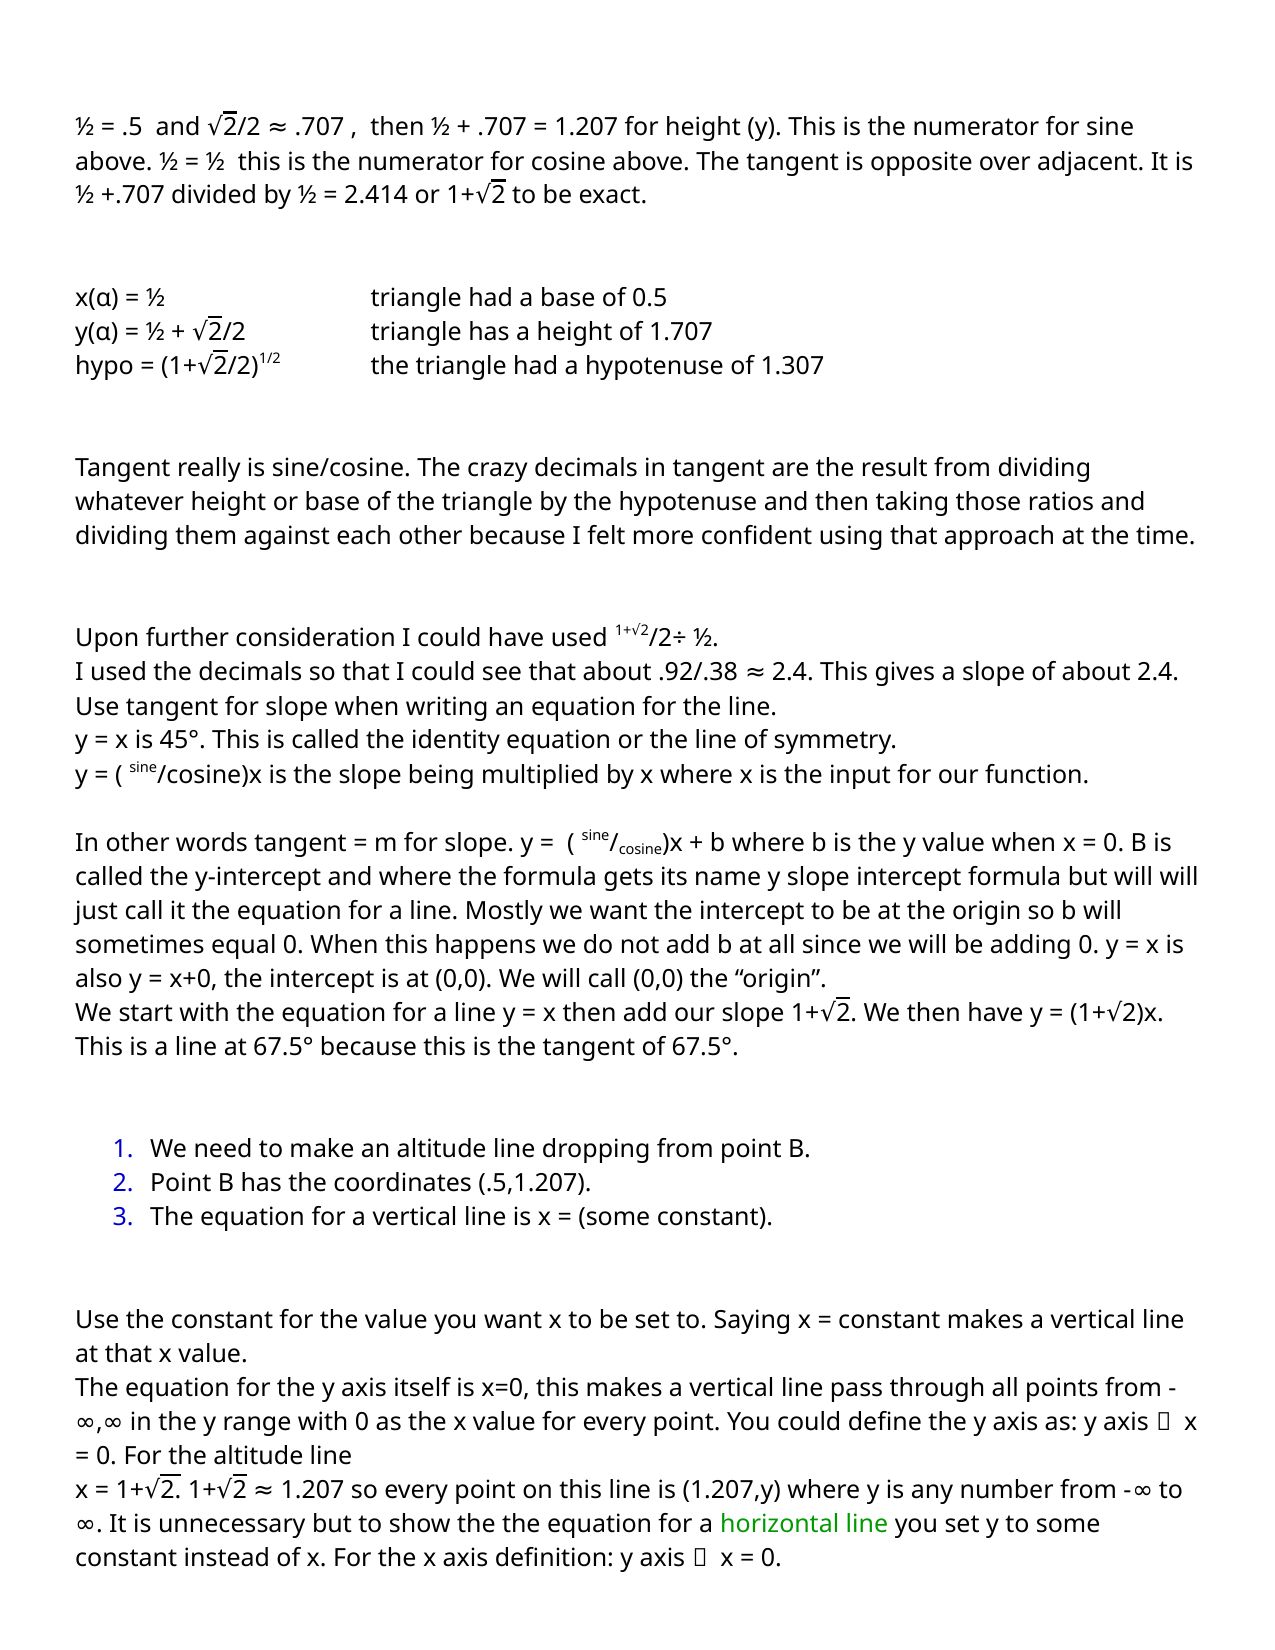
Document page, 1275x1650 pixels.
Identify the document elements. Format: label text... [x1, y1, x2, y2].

text Tangent really is sine/cosine. The crazy decimals in tangent are the result from dividing whatever height or base of the triangle by the hypotenuse and then taking those ratios and dividing them against each other because I felt more confident using that approach at the time. [75, 450, 1200, 552]
text x = 1+√2. 1+√2 ≈ 1.207 so every point on this line is (1.207,y) where y is any number from -∞ to ∞. It is unnecessary but to show the the equation for a horizontal line you set y to some constant instead of x. For the x axis definition: y axis  x = 0. [75, 1472, 1200, 1574]
text x(α) = ½ triangle had a base of 0.5 [75, 279, 1200, 313]
list Point B has the coordinates (.5,1.207). [112, 1165, 1200, 1199]
text Use the constant for the value you want x to be set to. Saying x = constant makes a vertical line at that x value. [75, 1301, 1200, 1369]
list We need to make an altitude line dropping from point B. [112, 1131, 1200, 1165]
text y = x is 45°. This is called the identity equation or the line of symmetry. [75, 722, 1200, 756]
text y = ( sine/cosine)x is the slope being multiplied by x where x is the input for our function. [75, 756, 1200, 790]
text Use tangent for slope when writing an equation for the line. [75, 688, 1200, 722]
text y(α) = ½ + √2/2 triangle has a height of 1.707 [75, 313, 1200, 347]
text In other words tangent = m for slope. y = ( sine/cosine)x + b where b is the y value when x = 0. B is called the y-intercept and where the formula gets its name y slope intercept formula but will will just call it the equation for a line. Mostly we want the intercept to be at the origin so b will sometimes equal 0. When this happens we do not add b at all since we will be adding 0. y = x is also y = x+0, the intercept is at (0,0). We will call (0,0) the “origin”. [75, 824, 1200, 995]
list The equation for a vertical line is x = (some constant). [112, 1199, 1200, 1233]
text Upon further consideration I could have used 1+√2/2÷ ½. [75, 620, 1200, 654]
text I used the decimals so that I could see that about .92/.38 ≈ 2.4. This gives a slope of about 2.4. [75, 654, 1200, 688]
text The equation for the y axis itself is x=0, this makes a vertical line pass through all points from -∞,∞ in the y range with 0 as the x value for every point. You could define the y axis as: y axis  x = 0. For the altitude line [75, 1369, 1200, 1472]
text ½ = .5 and √2/2 ≈ .707 , then ½ + .707 = 1.207 for height (y). This is the numerator for sine above. ½ = ½ this is the numerator for cosine above. The tangent is opposite over adjacent. It is ½ +.707 divided by ½ = 2.414 or 1+√2 to be exact. [75, 109, 1200, 211]
text We start with the equation for a line y = x then add our slope 1+√2. We then have y = (1+√2)x. This is a line at 67.5° because this is the tangent of 67.5°. [75, 995, 1200, 1063]
text hypo = (1+√2/2)1/2 the triangle had a hypotenuse of 1.307 [75, 347, 1200, 382]
